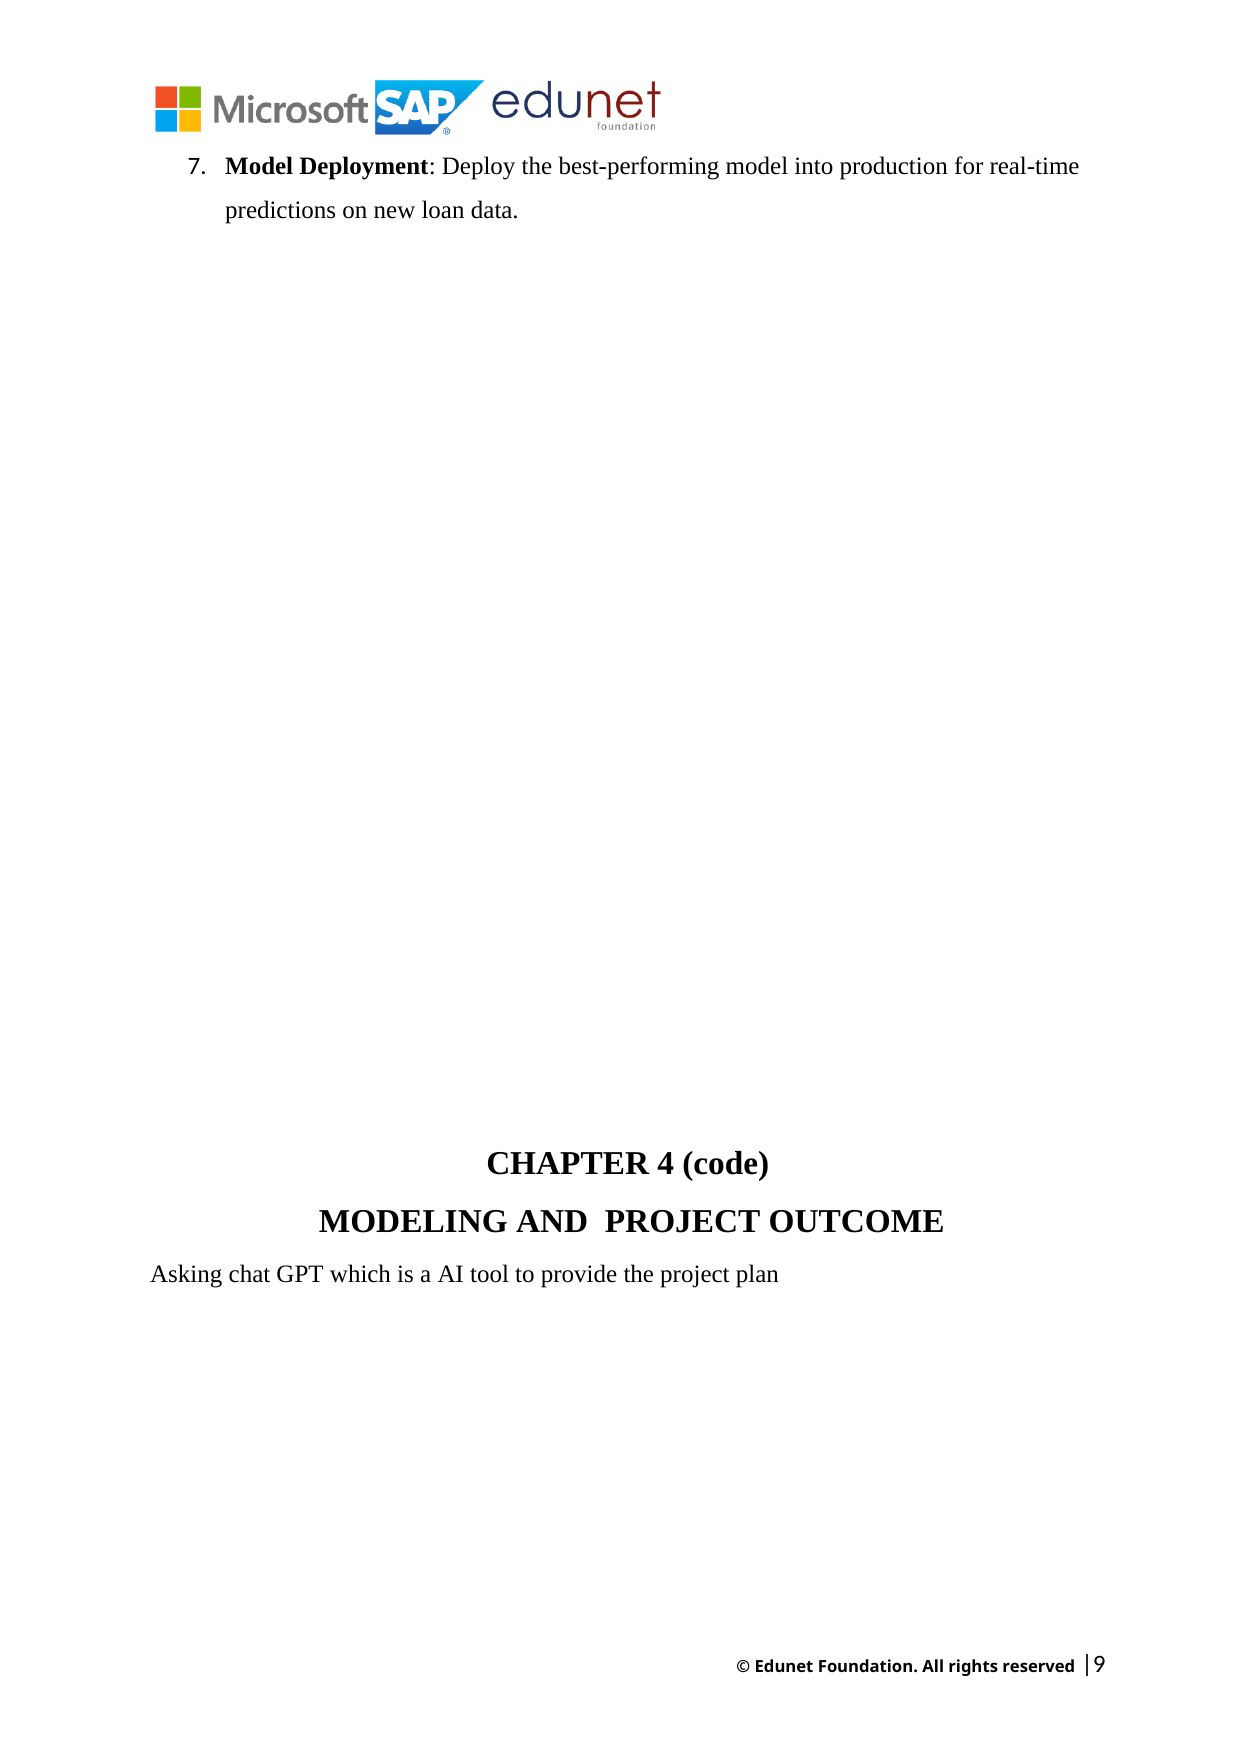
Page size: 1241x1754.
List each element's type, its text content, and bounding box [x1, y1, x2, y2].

text Asking chat GPT which is a AI tool to provide the project plan [150, 1259, 1105, 1287]
text MODELING AND PROJECT OUTCOME [150, 1201, 1105, 1239]
text CHAPTER 4 (code) [150, 1144, 1105, 1182]
picture [150, 75, 668, 136]
list Model Deployment: Deploy the best-performing model into production for real-time predictions on new loan data. [187, 150, 1105, 224]
